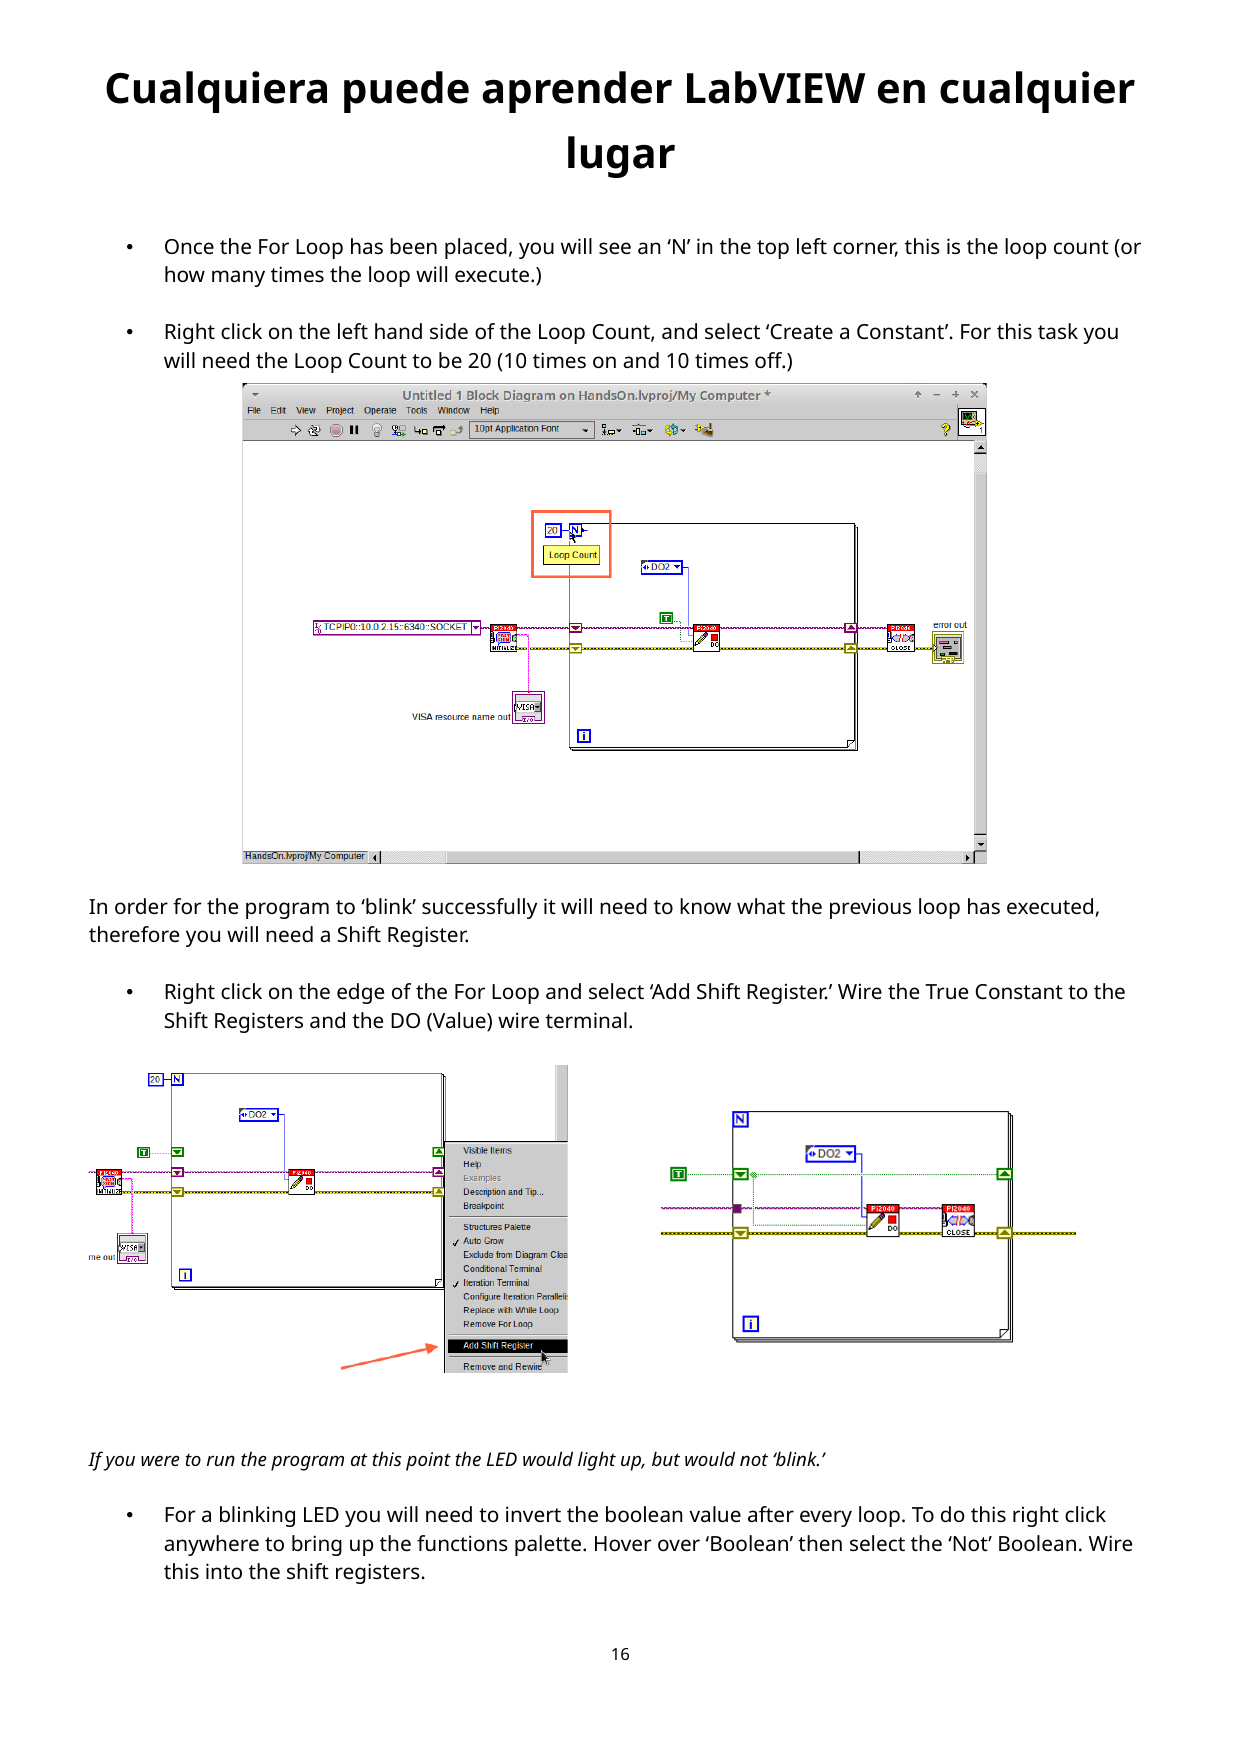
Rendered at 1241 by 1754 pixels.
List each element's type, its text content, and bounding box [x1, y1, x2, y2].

list For a blinking LED you will need to invert the boolean value after every loop. To do this right click anywhere to bring up the functions palette. Hover over ‘Boolean’ then select the ‘Not’ Boolean. Wire this into the shift registers. [126, 1500, 1152, 1586]
picture [660, 1077, 1076, 1390]
list Right click on the left hand side of the Loop Count, and select ‘Create a Constant’. For this task you will need the Loop Count to be 20 (10 times on and 10 times off.) [126, 317, 1152, 374]
list Right click on the edge of the For Loop and select ‘Add Shift Register.’ Wire the True Constant to the Shift Registers and the DO (Value) wire terminal. [126, 977, 1152, 1034]
picture [242, 383, 987, 864]
text If you were to run the program at this point the LED would light up, but would not ‘blink.’ [88, 1446, 1152, 1472]
text In order for the program to ‘blink’ successfully it will need to know what the previous loop has executed, therefore you will need a Shift Register. [88, 892, 1152, 949]
picture [88, 1065, 568, 1373]
list Once the For Loop has been placed, you will see an ‘N’ in the top left corner, this is the loop count (or how many times the loop will execute.) [126, 232, 1152, 289]
